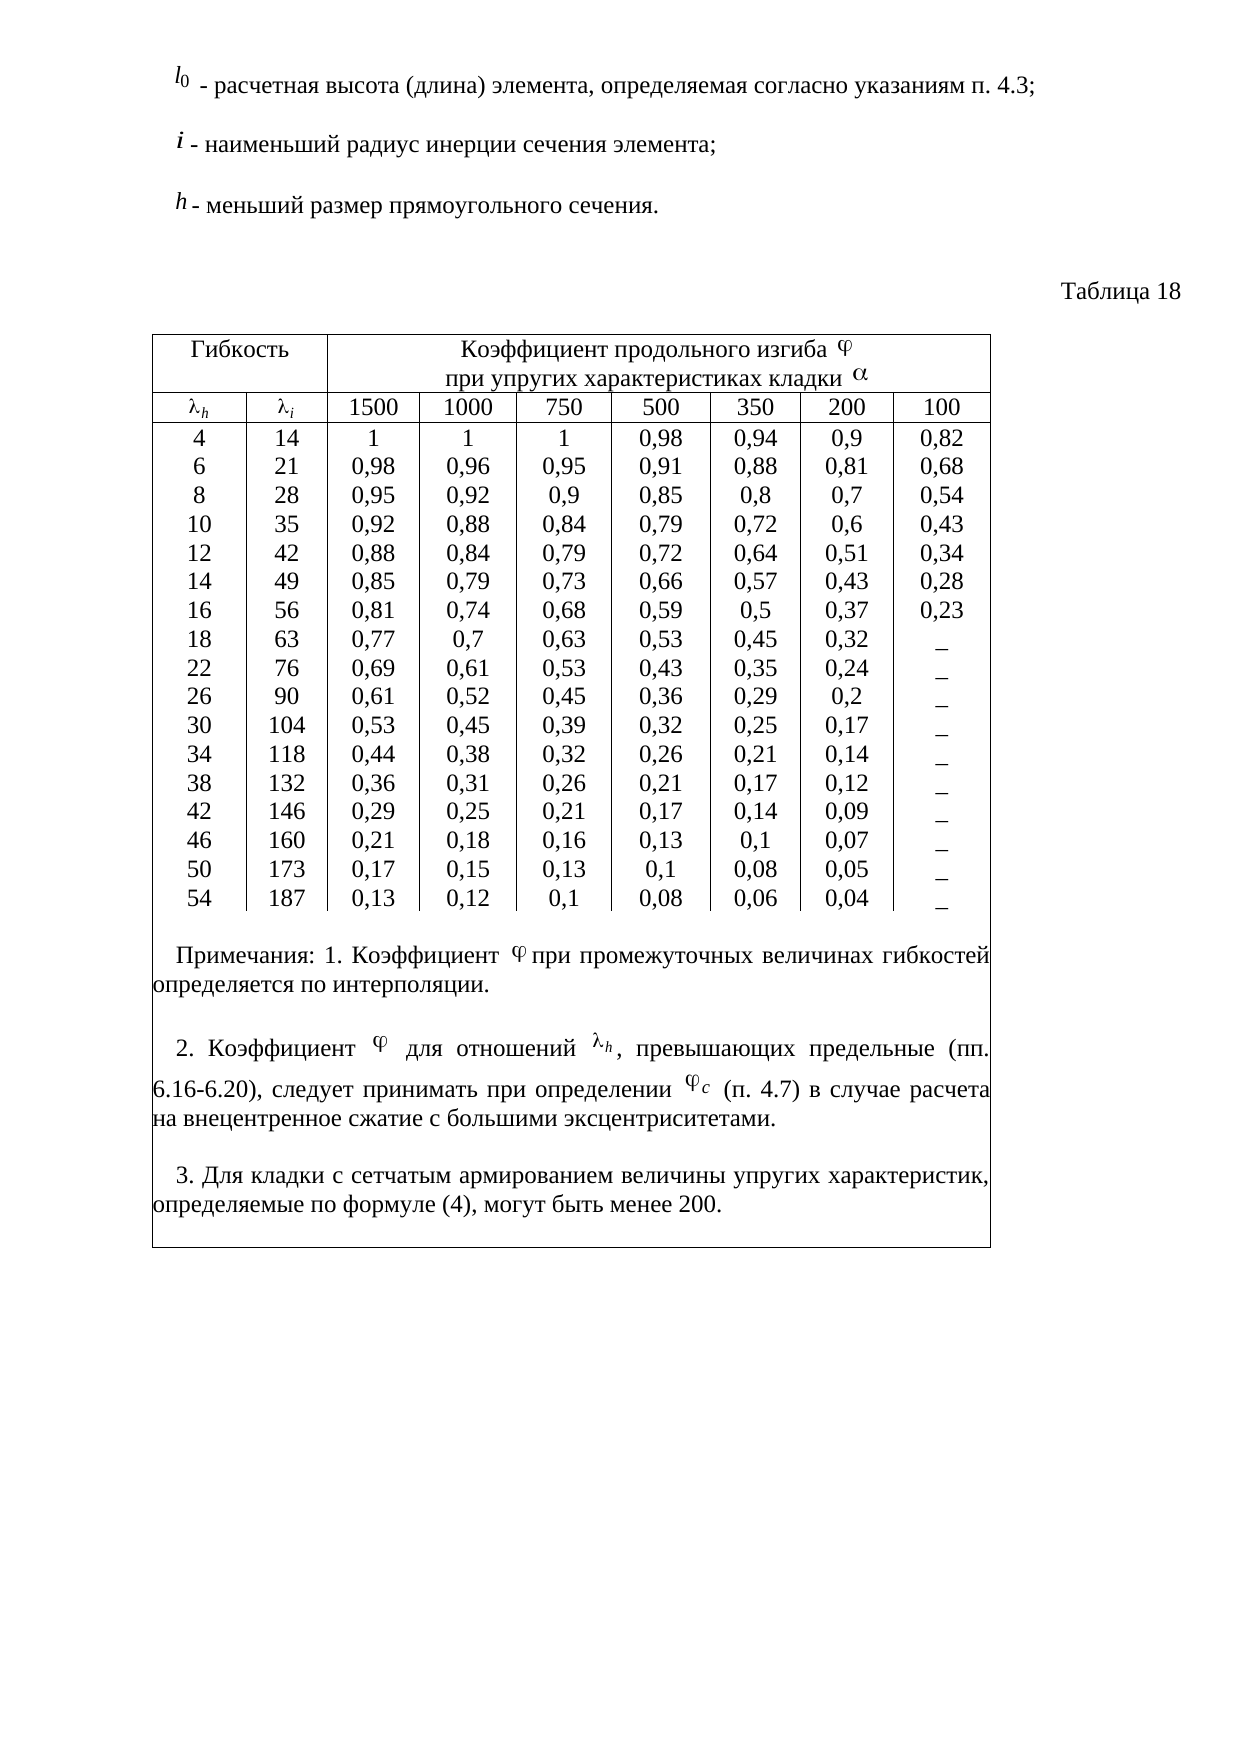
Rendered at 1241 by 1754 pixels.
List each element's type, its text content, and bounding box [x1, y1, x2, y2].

table_cell 350 [711, 393, 800, 422]
table_cell 4 6 8 10 12 14 16 18 22 26 30 34 38 42 46 50 54 [153, 423, 246, 911]
table_cell 100 [894, 393, 990, 422]
table_cell 14 21 28 35 42 49 56 63 76 90 104 118 132 146 160 173 187 [247, 423, 327, 911]
table_cell 1 0,98 0,95 0,92 0,88 0,85 0,81 0,77 0,69 0,61 0,53 0,44 0,36 0,29 0,21 0,17 0,13 [328, 423, 419, 911]
table_cell 1500 [328, 393, 419, 422]
table_cell [247, 393, 327, 422]
table_cell 0,94 0,88 0,8 0,72 0,64 0,57 0,5 0,45 0,35 0,29 0,25 0,21 0,17 0,14 0,1 0,08 0,06 [711, 423, 800, 911]
table_cell 1000 [420, 393, 516, 422]
table_cell 200 [801, 393, 893, 422]
table_cell 0,98 0,91 0,85 0,79 0,72 0,66 0,59 0,53 0,43 0,36 0,32 0,26 0,21 0,17 0,13 0,1 0,08 [612, 423, 710, 911]
table_cell 0,82 0,68 0,54 0,43 0,34 0,28 0,23 _ _ _ _ _ _ _ _ _ _ [894, 423, 990, 911]
table_header Коэффициент продольного изгиба при упругих характеристиках кладки [328, 335, 990, 392]
table_cell Примечания: 1. Коэффициент при промежуточных величинах гибкостей определяется по интерполяции. 2. Коэффициент для отношений , превышающих предельные (пп. 6.16-6.20), следует принимать при определении (п. 4.7) в случае расчета на внецентренное сжатие с большими эксцентриситетами. 3. Для кладки с сетчатым армированием величины упругих характеристик, определяемые по формуле (4), могут быть менее 200. [153, 911, 990, 1247]
table_cell 0,9 0,81 0,7 0,6 0,51 0,43 0,37 0,32 0,24 0,2 0,17 0,14 0,12 0,09 0,07 0,05 0,04 [801, 423, 893, 911]
table_cell 1 0,95 0,9 0,84 0,79 0,73 0,68 0,63 0,53 0,45 0,39 0,32 0,26 0,21 0,16 0,13 0,1 [517, 423, 611, 911]
table_cell [153, 393, 246, 422]
text - наименьший радиус инерции сечения элемента; [148, 128, 1181, 158]
table_cell 750 [517, 393, 611, 422]
table_cell 500 [612, 393, 710, 422]
table_cell 1 0,96 0,92 0,88 0,84 0,79 0,74 0,7 0,61 0,52 0,45 0,38 0,31 0,25 0,18 0,15 0,12 [420, 423, 516, 911]
table_header #G0Гибкость [153, 335, 327, 392]
text - меньший размер прямоугольного сечения. [148, 187, 1181, 219]
text - расчетная высота (длина) элемента, определяемая согласно указаниям п. 4.3; [148, 59, 1181, 99]
text Таблица 18 [148, 276, 1181, 305]
